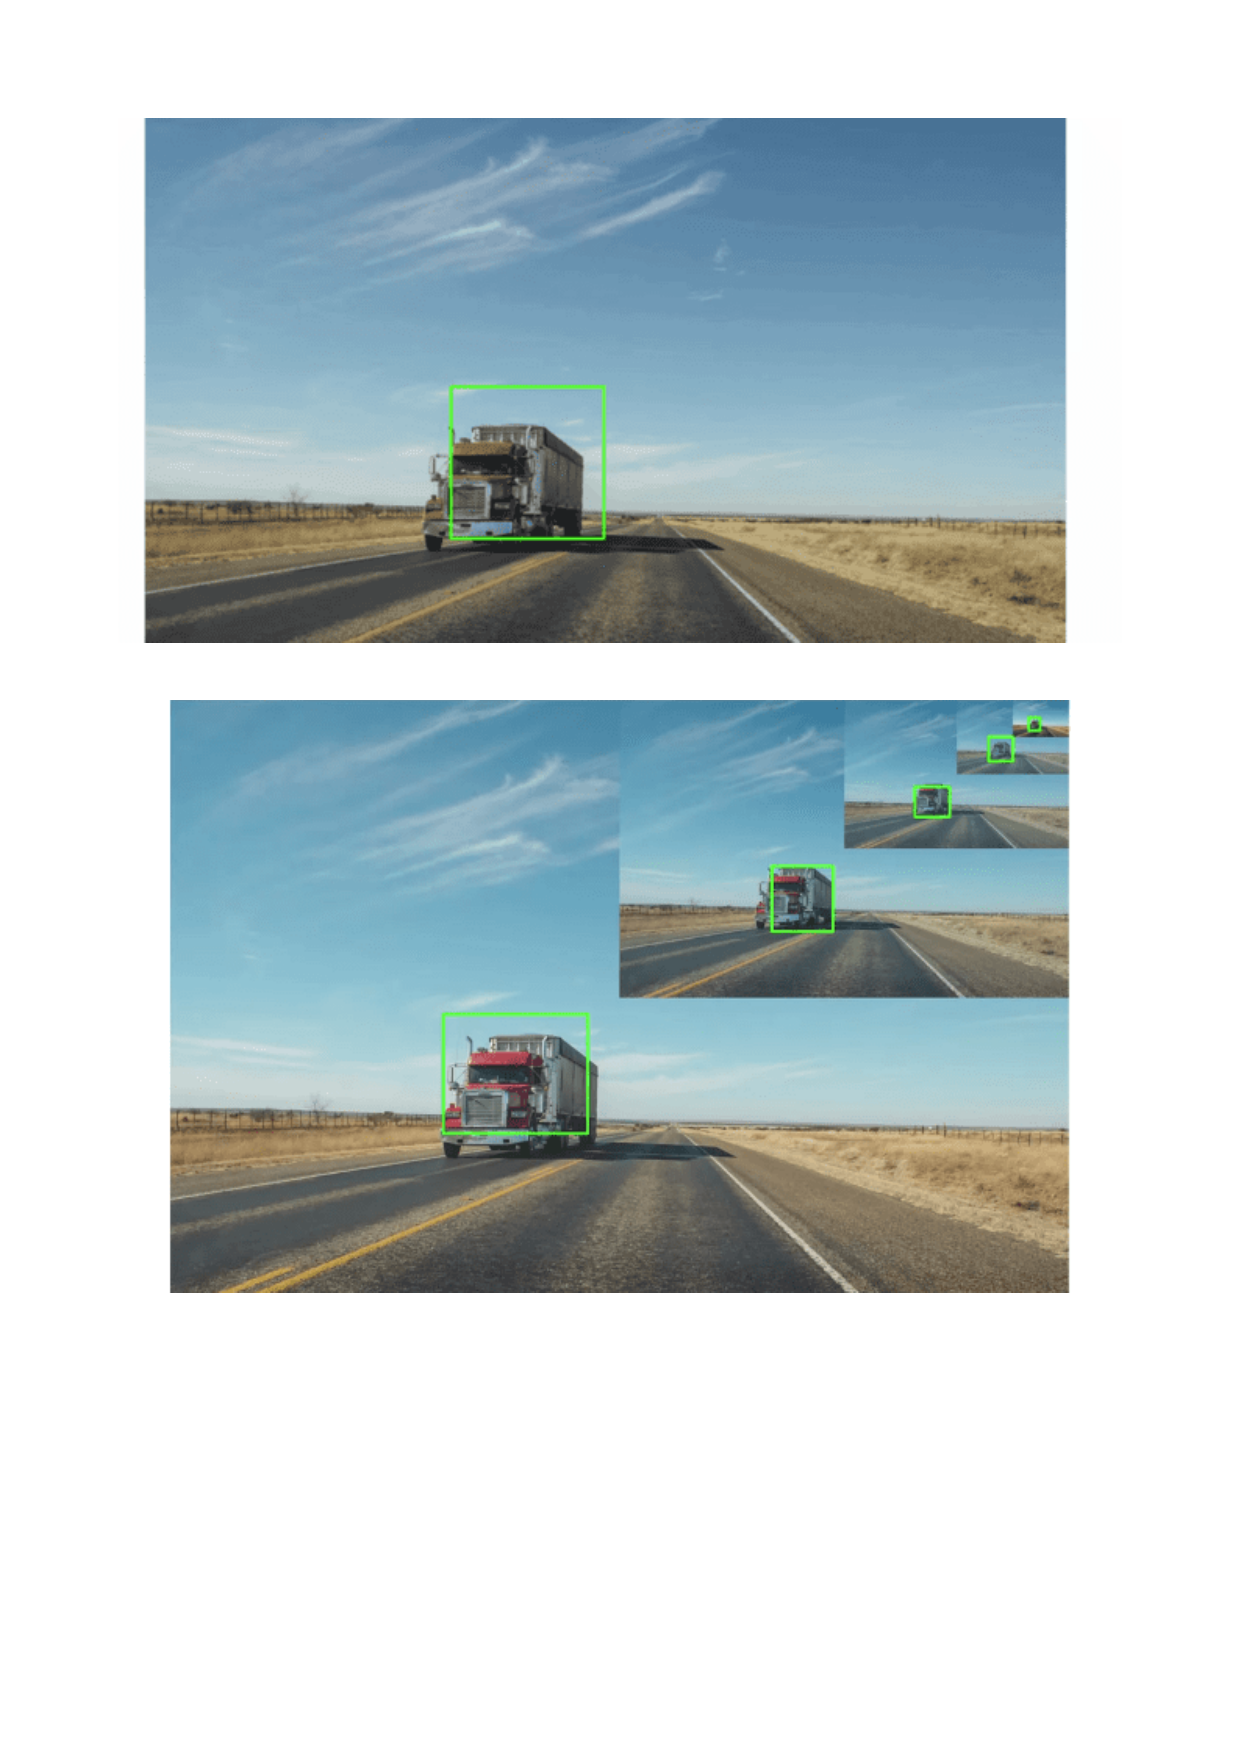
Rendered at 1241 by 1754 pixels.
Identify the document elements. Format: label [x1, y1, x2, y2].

picture [118, 118, 1123, 643]
picture [169, 700, 1071, 1293]
